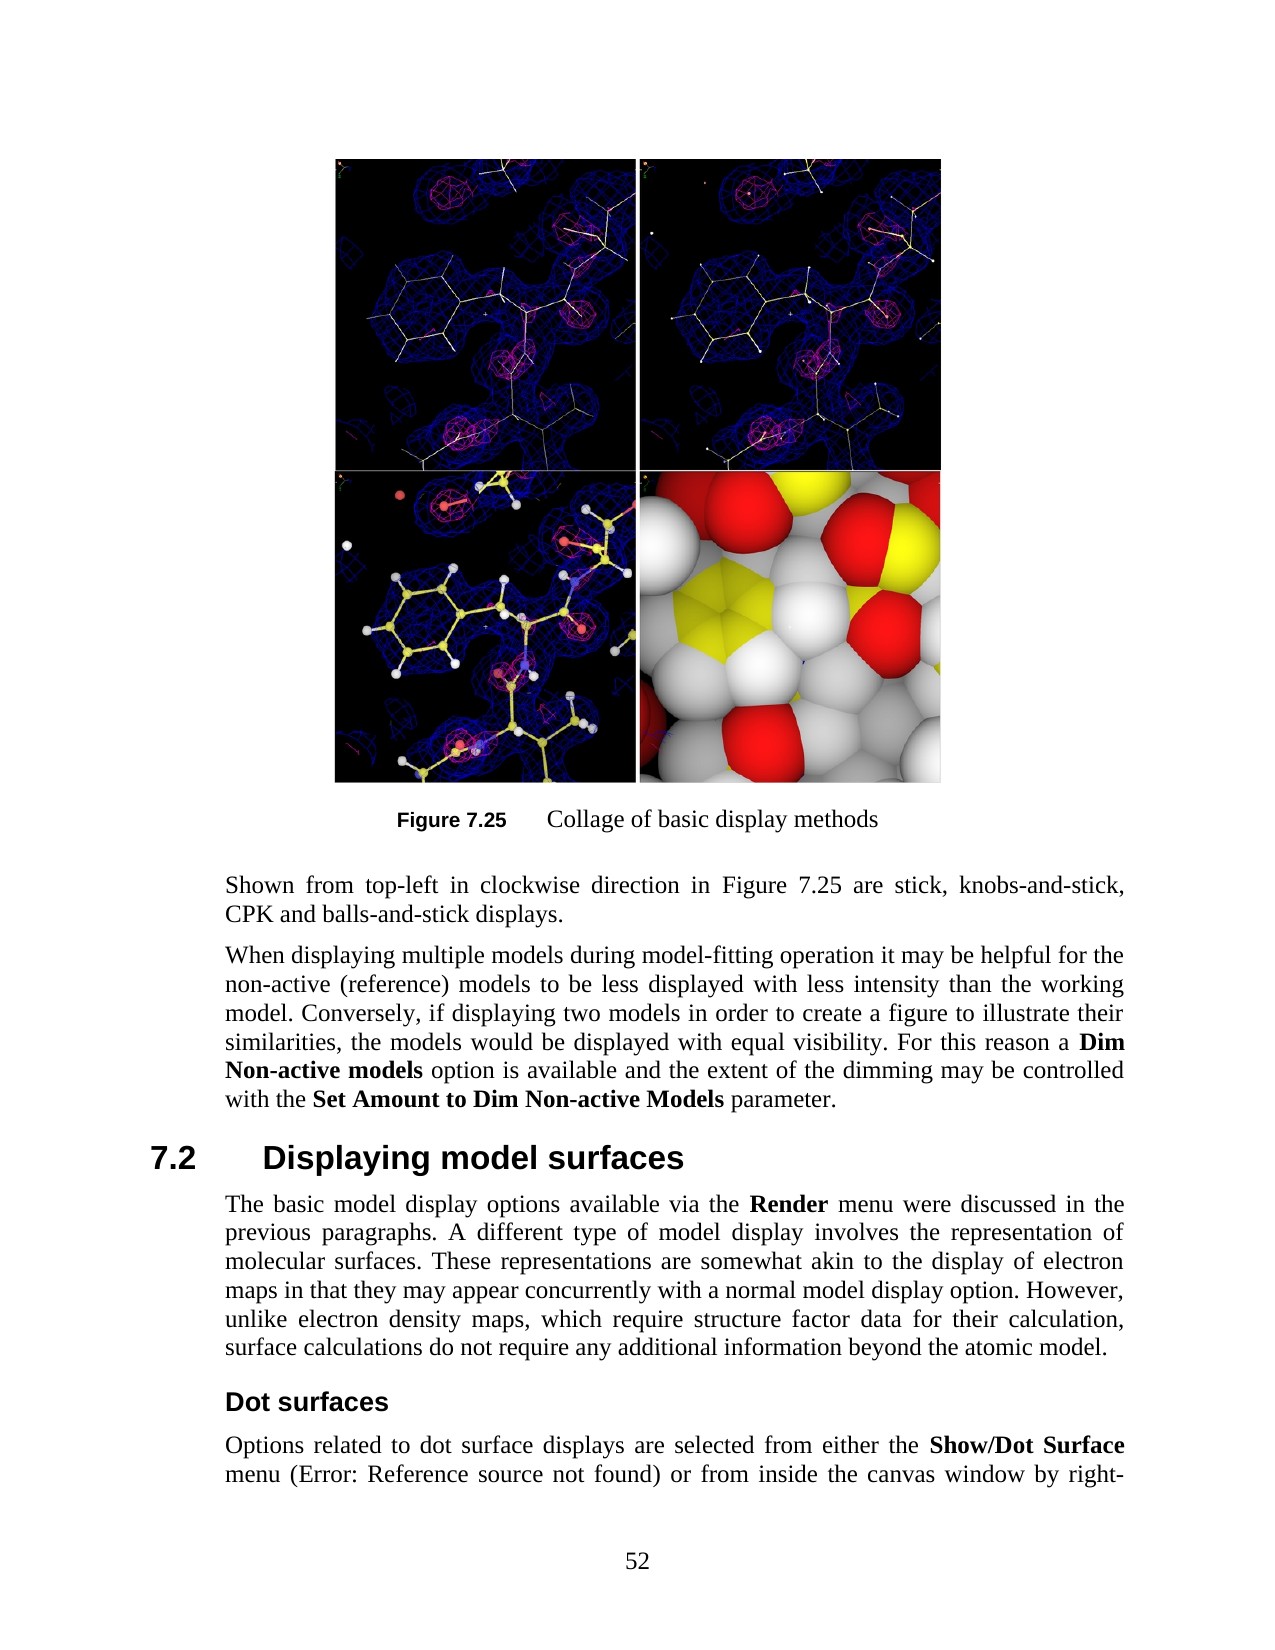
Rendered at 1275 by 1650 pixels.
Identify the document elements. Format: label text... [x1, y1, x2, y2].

text Options related to dot surface displays are selected from either the Show/Dot Surface menu (Error: Reference source not found) or from inside the canvas window by right- [225, 1430, 1125, 1487]
subtitle Dot surfaces [225, 1386, 1125, 1417]
text Shown from top-left in clockwise direction in Figure 7.25 are stick, knobs-and-stick, CPK and balls-and-stick displays. [225, 870, 1125, 928]
subtitle Displaying model surfaces [150, 1138, 1125, 1176]
text Figure 7.25 Collage of basic display methods [150, 804, 1125, 833]
text When displaying multiple models during model-fitting operation it may be helpful for the non-active (reference) models to be less displayed with less intensity than the working model. Conversely, if displaying two models in order to create a figure to illustrate their similarities, the models would be displayed with equal visibility. For this reason a Dim Non-active models option is available and the extent of the dimming may be controlled with the Set Amount to Dim Non-active Models parameter. [225, 940, 1125, 1113]
picture [333, 159, 942, 783]
text The basic model display options available via the Render menu were discussed in the previous paragraphs. A different type of model display involves the representation of molecular surfaces. These representations are somewhat akin to the display of electron maps in that they may appear concurrently with a normal model display option. However, unlike electron density maps, which require structure factor data for their calculation, surface calculations do not require any additional information beyond the atomic model. [225, 1189, 1125, 1361]
